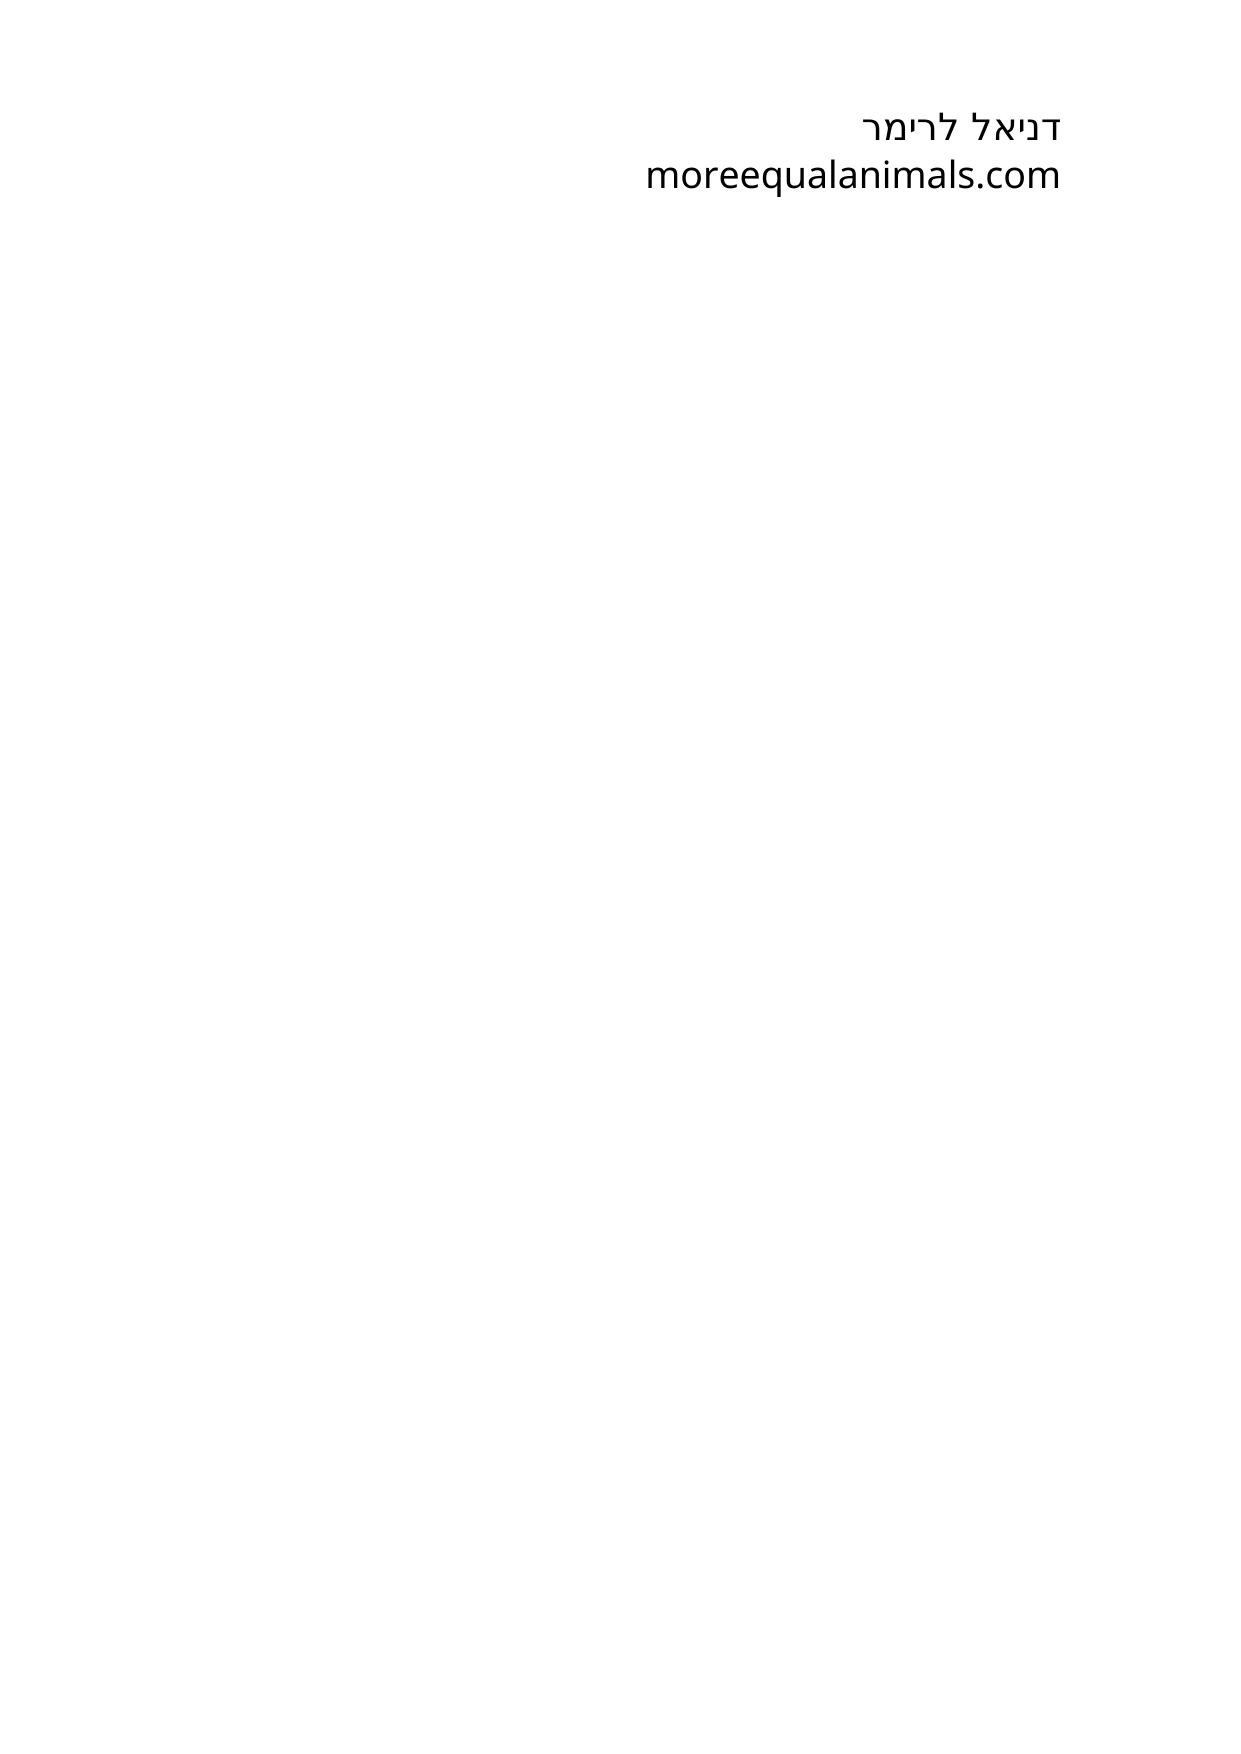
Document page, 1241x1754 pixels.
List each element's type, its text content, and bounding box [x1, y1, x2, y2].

text moreequalanimals.com [116, 153, 1124, 197]
text דניאל לרימר [116, 105, 1124, 149]
